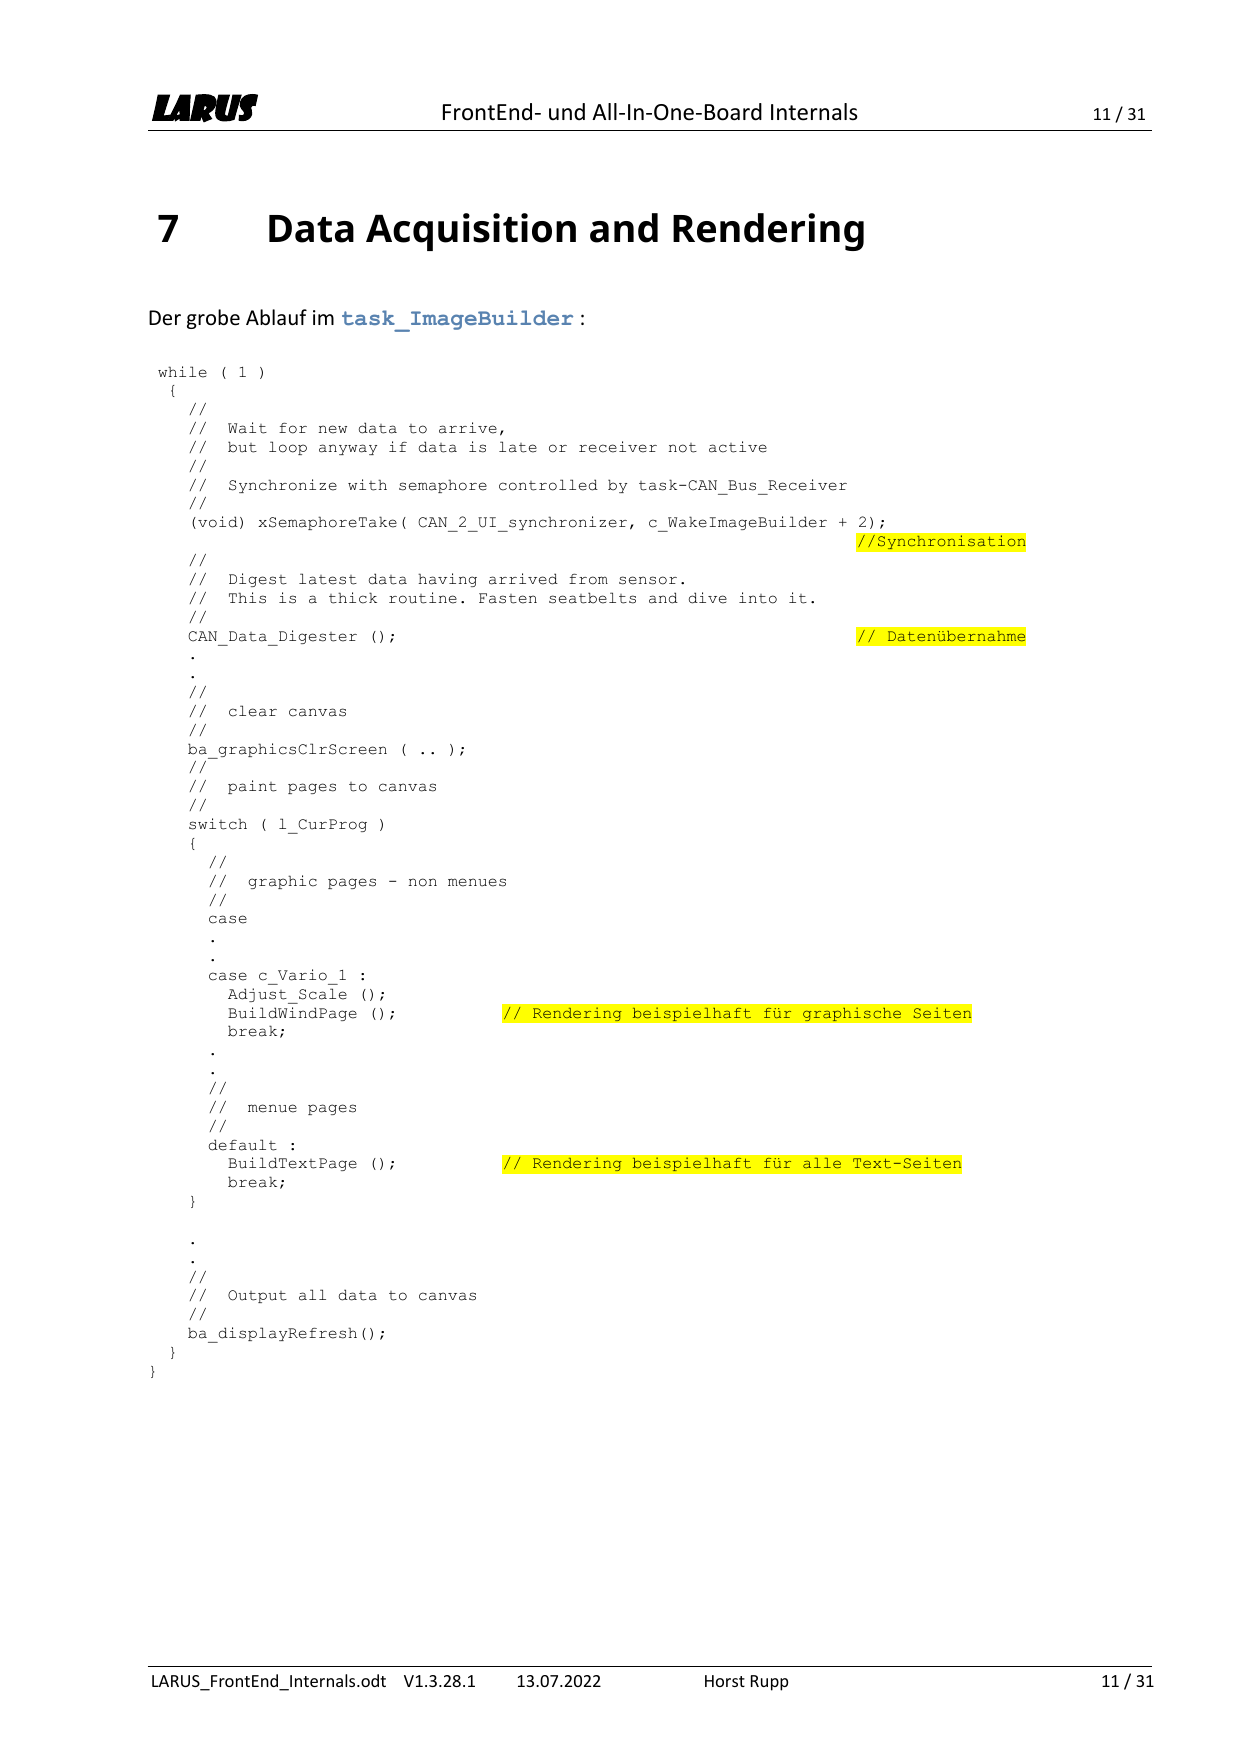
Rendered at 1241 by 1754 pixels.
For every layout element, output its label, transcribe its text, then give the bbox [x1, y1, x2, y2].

text . [148, 1042, 1152, 1061]
text case c_Vario_1 : [148, 966, 1152, 985]
text CAN_Data_Digester (); // Datenübernahme [148, 627, 1152, 646]
text // paint pages to canvas [148, 778, 1152, 797]
text // [148, 1079, 1152, 1098]
text case [148, 910, 1152, 929]
text . [148, 646, 1152, 665]
text // [148, 797, 1152, 816]
text // [148, 1117, 1152, 1136]
text // [148, 721, 1152, 740]
text // [148, 891, 1152, 910]
text . // // Output all data to canvas // ba_displayRefresh(); } } [148, 1249, 1152, 1381]
text . [148, 1230, 1152, 1249]
text . [148, 948, 1152, 966]
text BuildTextPage (); // Rendering beispielhaft für alle Text-Seiten [148, 1155, 1152, 1174]
text } [148, 1193, 1152, 1212]
text // [148, 853, 1152, 872]
text break; [148, 1023, 1152, 1042]
text // menue pages [148, 1098, 1152, 1117]
text . [148, 665, 1152, 684]
text // but loop anyway if data is late or receiver not active [148, 438, 1152, 457]
text { [148, 834, 1152, 853]
text // This is a thick routine. Fasten seatbelts and dive into it. [148, 589, 1152, 608]
text while ( 1 ) [148, 363, 1152, 382]
text default : [148, 1136, 1152, 1155]
text // [148, 684, 1152, 702]
text // [148, 552, 1152, 571]
subtitle Data Acquisition and Rendering [148, 173, 1128, 254]
text Adjust_Scale (); [148, 985, 1152, 1004]
text // clear canvas [148, 702, 1152, 721]
text { [148, 382, 1152, 401]
subtitle Der grobe Ablauf im task_ImageBuilder : [148, 303, 1152, 332]
text // Digest latest data having arrived from sensor. [148, 571, 1152, 589]
text ba_graphicsClrScreen ( .. ); [148, 740, 1152, 759]
text break; [148, 1174, 1152, 1193]
text switch ( l_CurProg ) [148, 816, 1152, 834]
text BuildWindPage (); // Rendering beispielhaft für graphische Seiten [148, 1004, 1152, 1023]
text // Synchronize with semaphore controlled by task-CAN_Bus_Receiver [148, 476, 1152, 495]
text // [148, 608, 1152, 627]
text . [148, 929, 1152, 948]
text . [148, 1061, 1152, 1079]
text // [148, 457, 1152, 476]
text // graphic pages - non menues [148, 872, 1152, 891]
text // [148, 759, 1152, 778]
text // [148, 401, 1152, 420]
text // Wait for new data to arrive, [148, 420, 1152, 438]
text (void) xSemaphoreTake( CAN_2_UI_synchronizer, c_WakeImageBuilder + 2); //Synchronisation [148, 514, 1152, 552]
text // [148, 495, 1152, 514]
